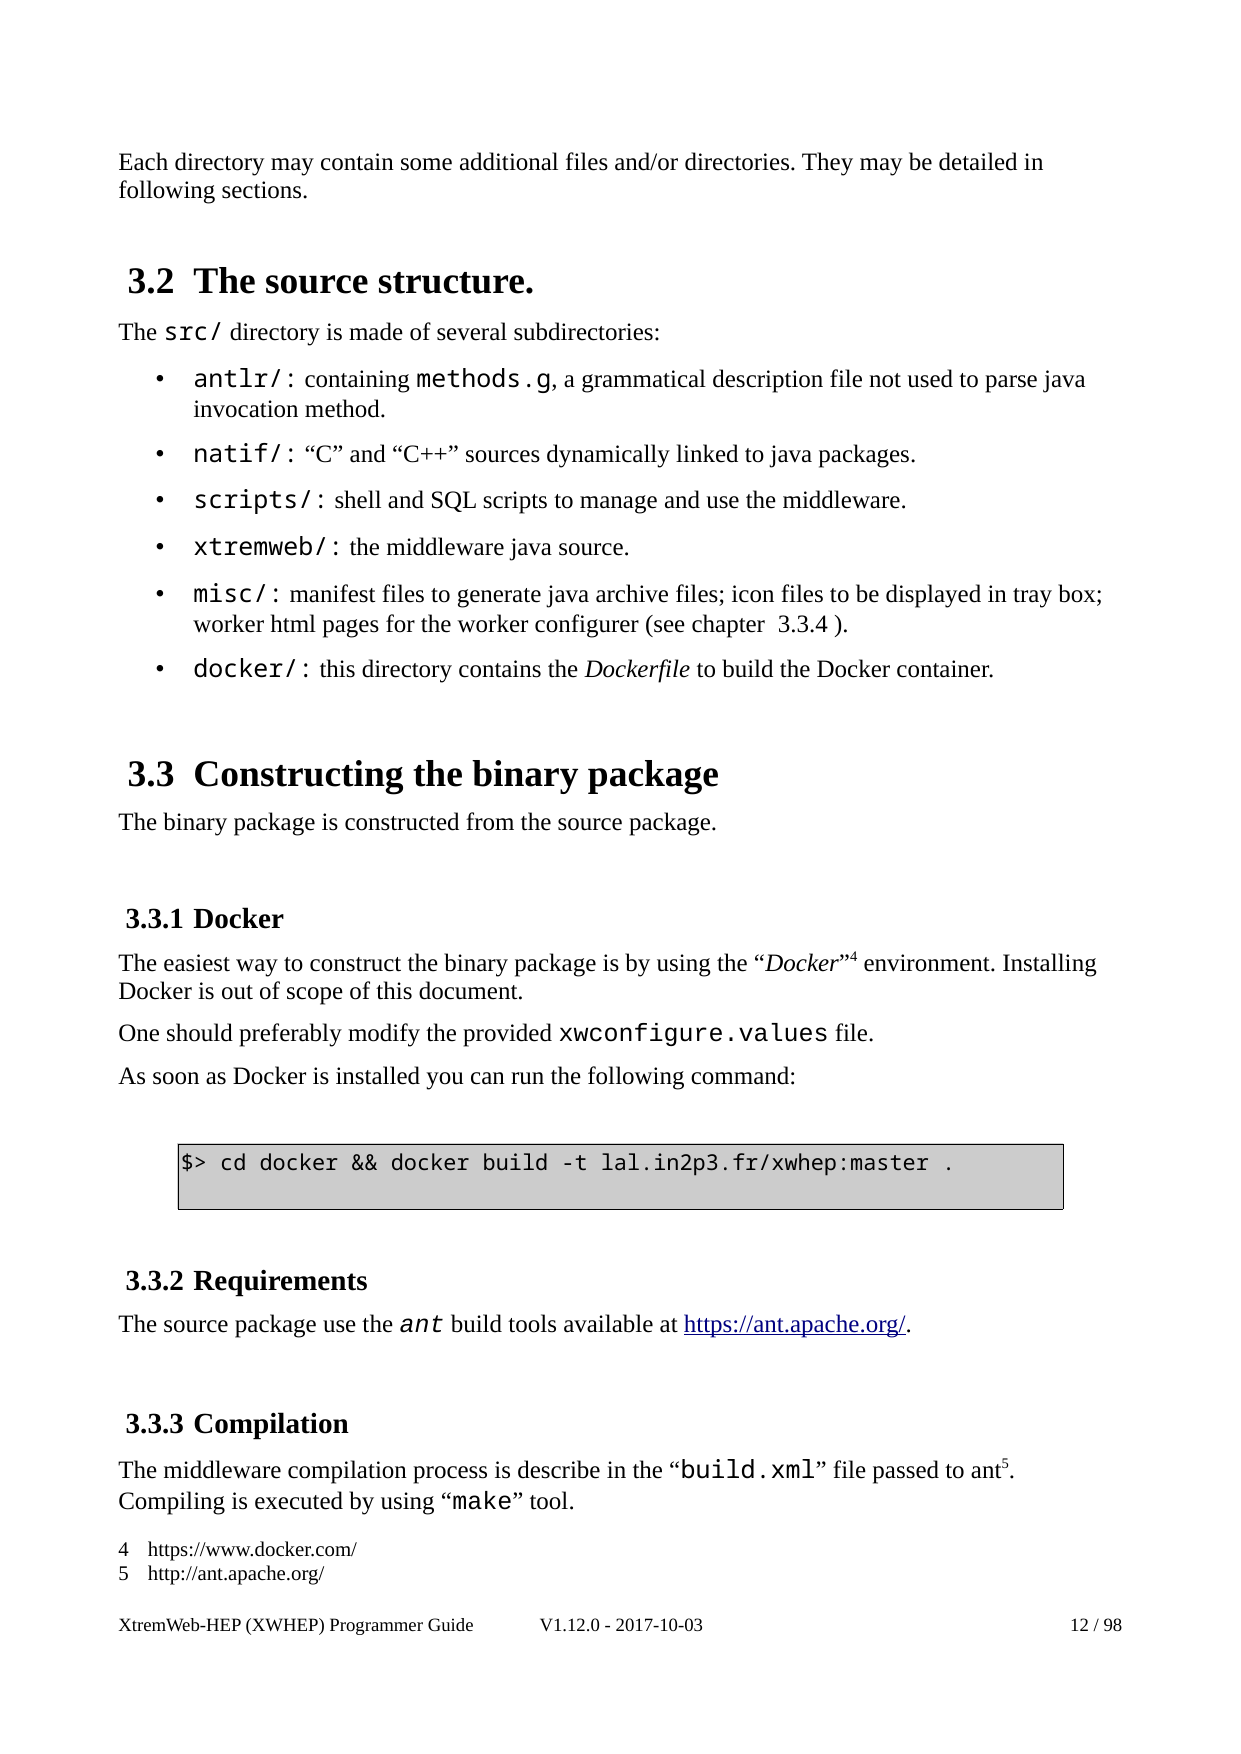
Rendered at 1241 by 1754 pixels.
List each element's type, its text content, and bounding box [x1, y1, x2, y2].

text Each directory may contain some additional files and/or directories. They may be detailed in following sections. [118, 147, 1122, 204]
text The binary package is constructed from the source package. [118, 807, 1122, 835]
text The source package use the ant build tools available at https://ant.apache.org/. [118, 1309, 1122, 1340]
list natif/: “C” and “C++” sources dynamically linked to java packages. [156, 436, 1122, 470]
text The easiest way to construct the binary package is by using the “Docker” environment. Installing Docker is out of scope of this document. [118, 948, 1122, 1005]
subtitle Docker [118, 902, 1122, 935]
list misc/: manifest files to generate java archive files; icon files to be displayed in tray box; worker html pages for the worker configurer (see chapter 6.3.4). [156, 575, 1122, 638]
subtitle Constructing the binary package [118, 751, 1122, 794]
list xtremweb/: the middleware java source. [156, 529, 1122, 563]
text As soon as Docker is installed you can run the following command: [118, 1061, 1122, 1090]
list docker/: this directory contains the Dockerfile to build the Docker container. [156, 651, 1122, 685]
text $> cd docker && docker build -t lal.in2p3.fr/xwhep:master . [179, 1145, 1063, 1173]
text https://www.docker.com/ [118, 1537, 1122, 1561]
subtitle Requirements [118, 1263, 1122, 1296]
text The src/ directory is made of several subdirectories: [118, 314, 1122, 348]
text The middleware compilation process is describe in the “build.xml” file passed to ant. Compiling is executed by using “make” tool. [118, 1452, 1122, 1517]
text http://ant.apache.org/ [118, 1561, 1122, 1585]
list antlr/: containing methods.g, a grammatical description file not used to parse java invocation method. [156, 360, 1122, 423]
list scripts/: shell and SQL scripts to manage and use the middleware. [156, 482, 1122, 516]
subtitle Compilation [118, 1406, 1122, 1439]
text One should preferably modify the provided xwconfigure.values file. [118, 1018, 1122, 1048]
subtitle The source structure. [118, 258, 1122, 301]
